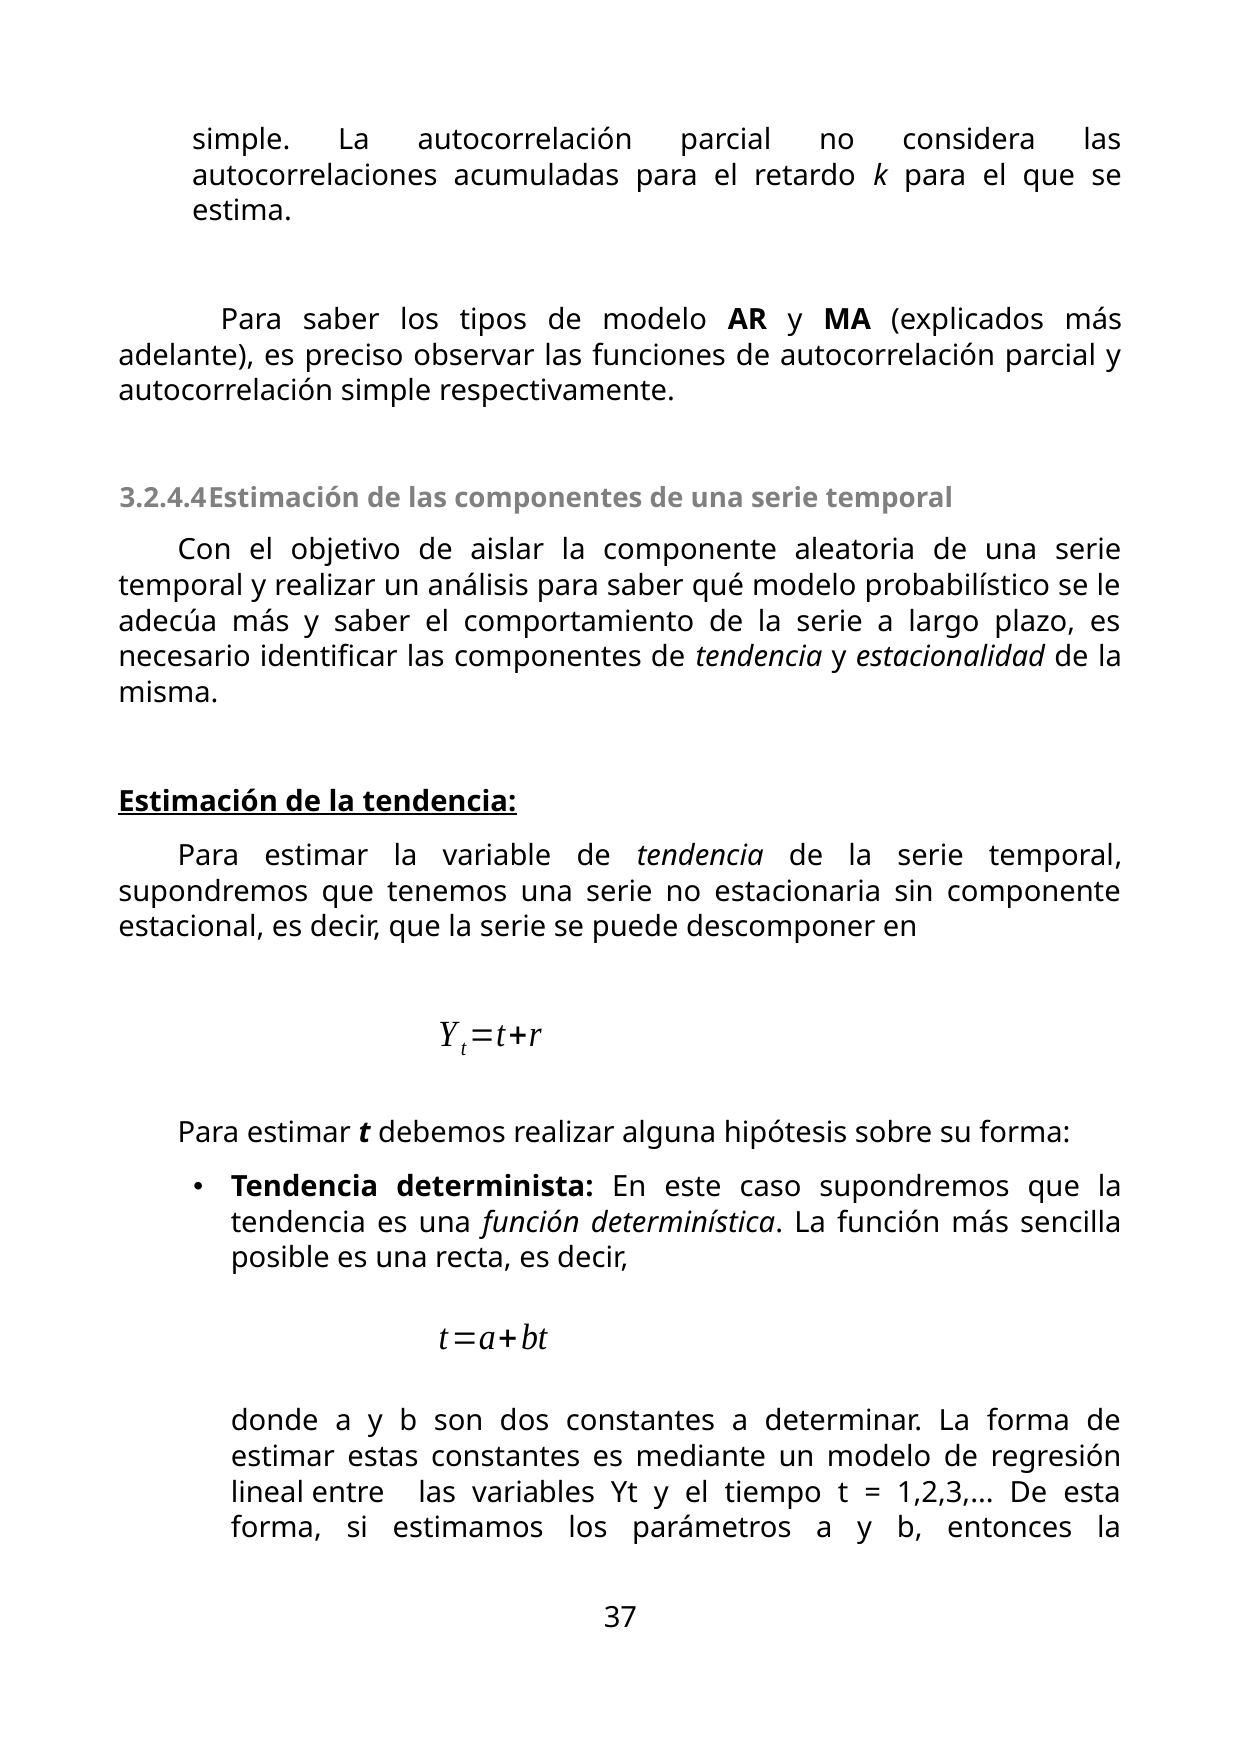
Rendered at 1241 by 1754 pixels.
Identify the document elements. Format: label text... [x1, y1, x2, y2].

list Tendencia determinista: En este caso supondremos que la tendencia es una función determinística. La función más sencilla posible es una recta, es decir, [193, 1165, 1122, 1276]
text Para estimar la variable de tendencia de la serie temporal, supondremos que tenemos una serie no estacionaria sin componente estacional, es decir, que la serie se puede descomponer en [118, 834, 1122, 945]
subtitle Estimación de las componentes de una serie temporal [119, 478, 1122, 516]
list simple. La autocorrelación parcial no considera las autocorrelaciones acumuladas para el retardo k para el que se estima. [162, 118, 1122, 229]
text Para estimar t debemos realizar alguna hipótesis sobre su forma: [118, 1111, 1122, 1151]
text Estimación de la tendencia: [118, 780, 1122, 819]
text Con el objetivo de aislar la componente aleatoria de una serie temporal y realizar un análisis para saber qué modelo probabilístico se le adecúa más y saber el comportamiento de la serie a largo plazo, es necesario identificar las componentes de tendencia y estacionalidad de la misma. [118, 528, 1122, 711]
list donde a y b son dos constantes a determinar. La forma de estimar estas constantes es mediante un modelo de regresión lineal entre las variables Yt y el tiempo t = 1,2,3,... De esta forma, si estimamos los parámetros a y b, entonces la [193, 1399, 1122, 1546]
text Para saber los tipos de modelo AR y MA (explicados más adelante), es preciso observar las funciones de autocorrelación parcial y autocorrelación simple respectivamente. [118, 298, 1122, 409]
